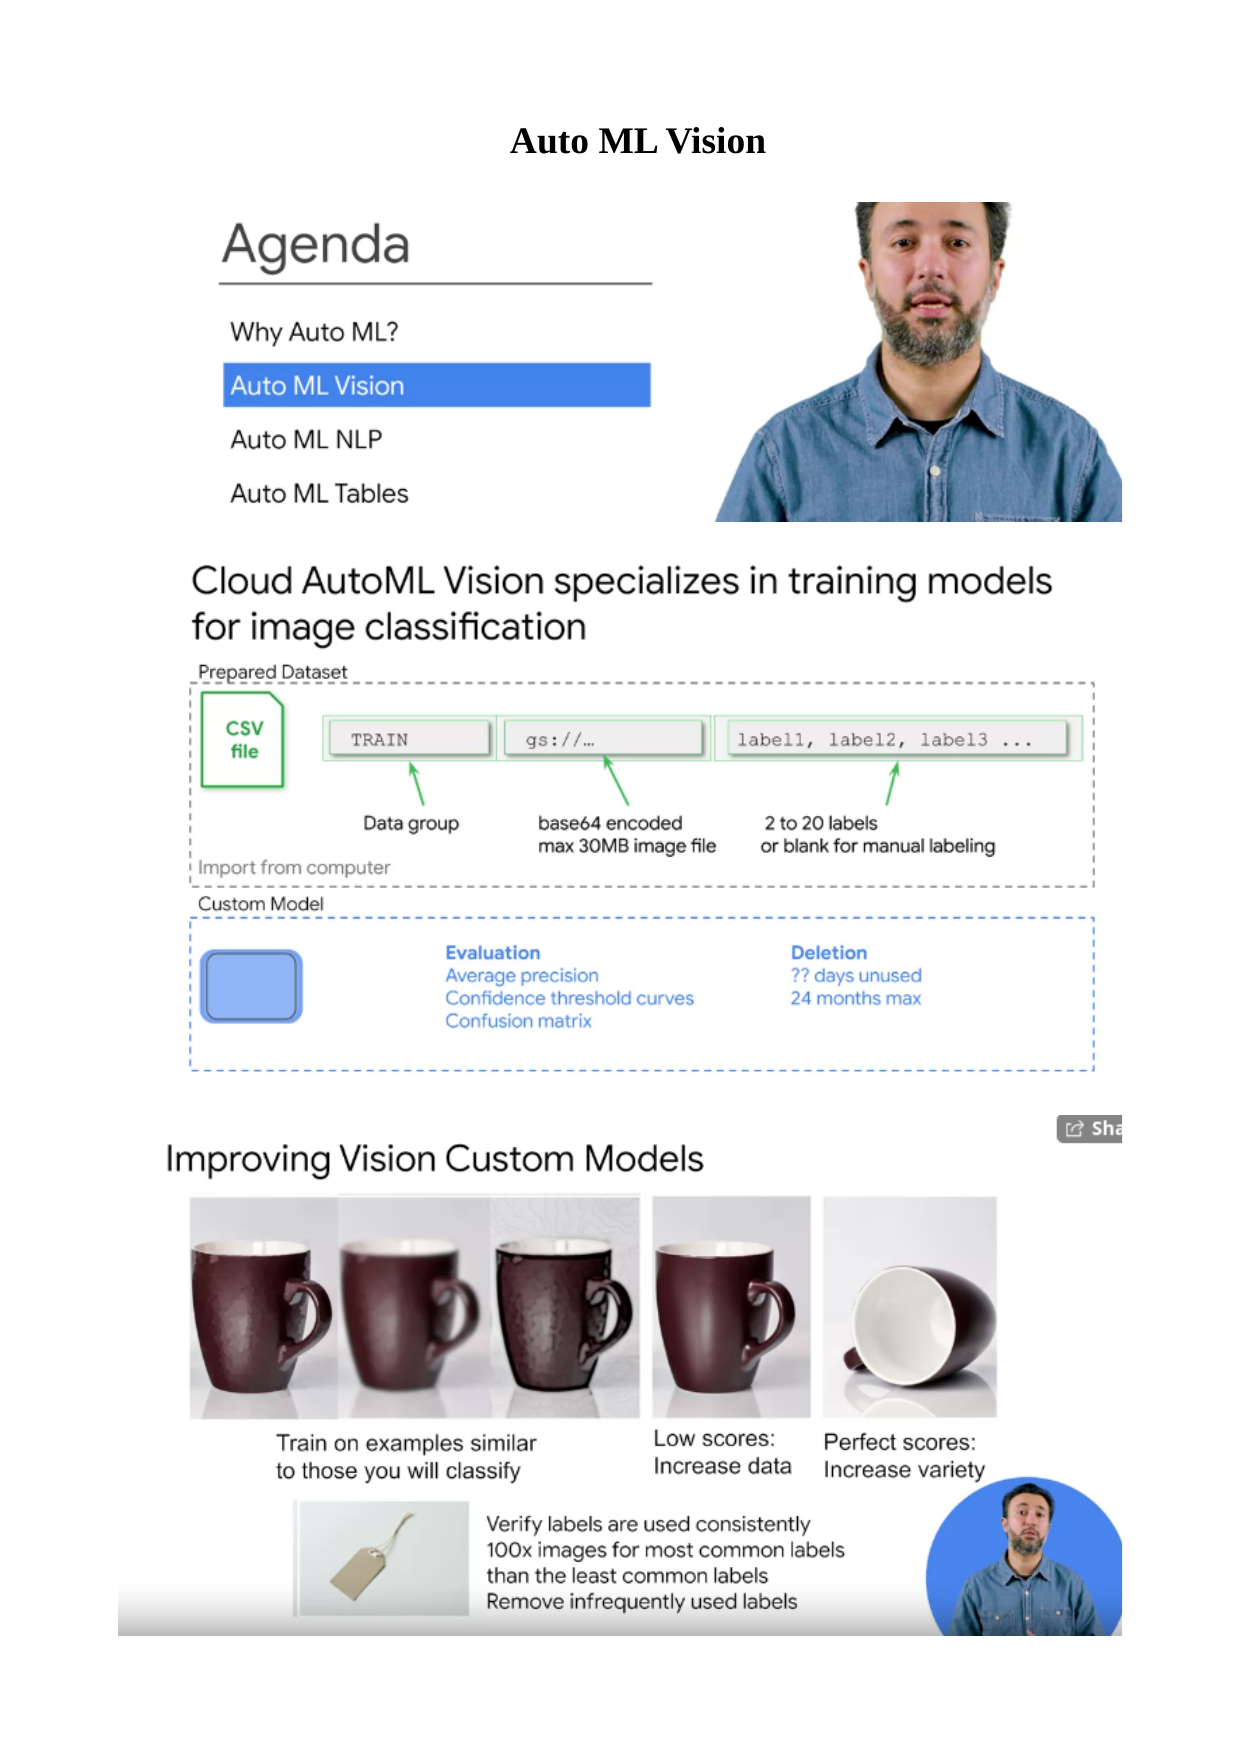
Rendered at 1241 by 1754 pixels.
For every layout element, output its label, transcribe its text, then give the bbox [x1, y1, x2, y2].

picture [118, 550, 1123, 1087]
subtitle Auto ML Vision [118, 118, 1122, 161]
picture [118, 202, 1123, 522]
picture [118, 1115, 1123, 1636]
